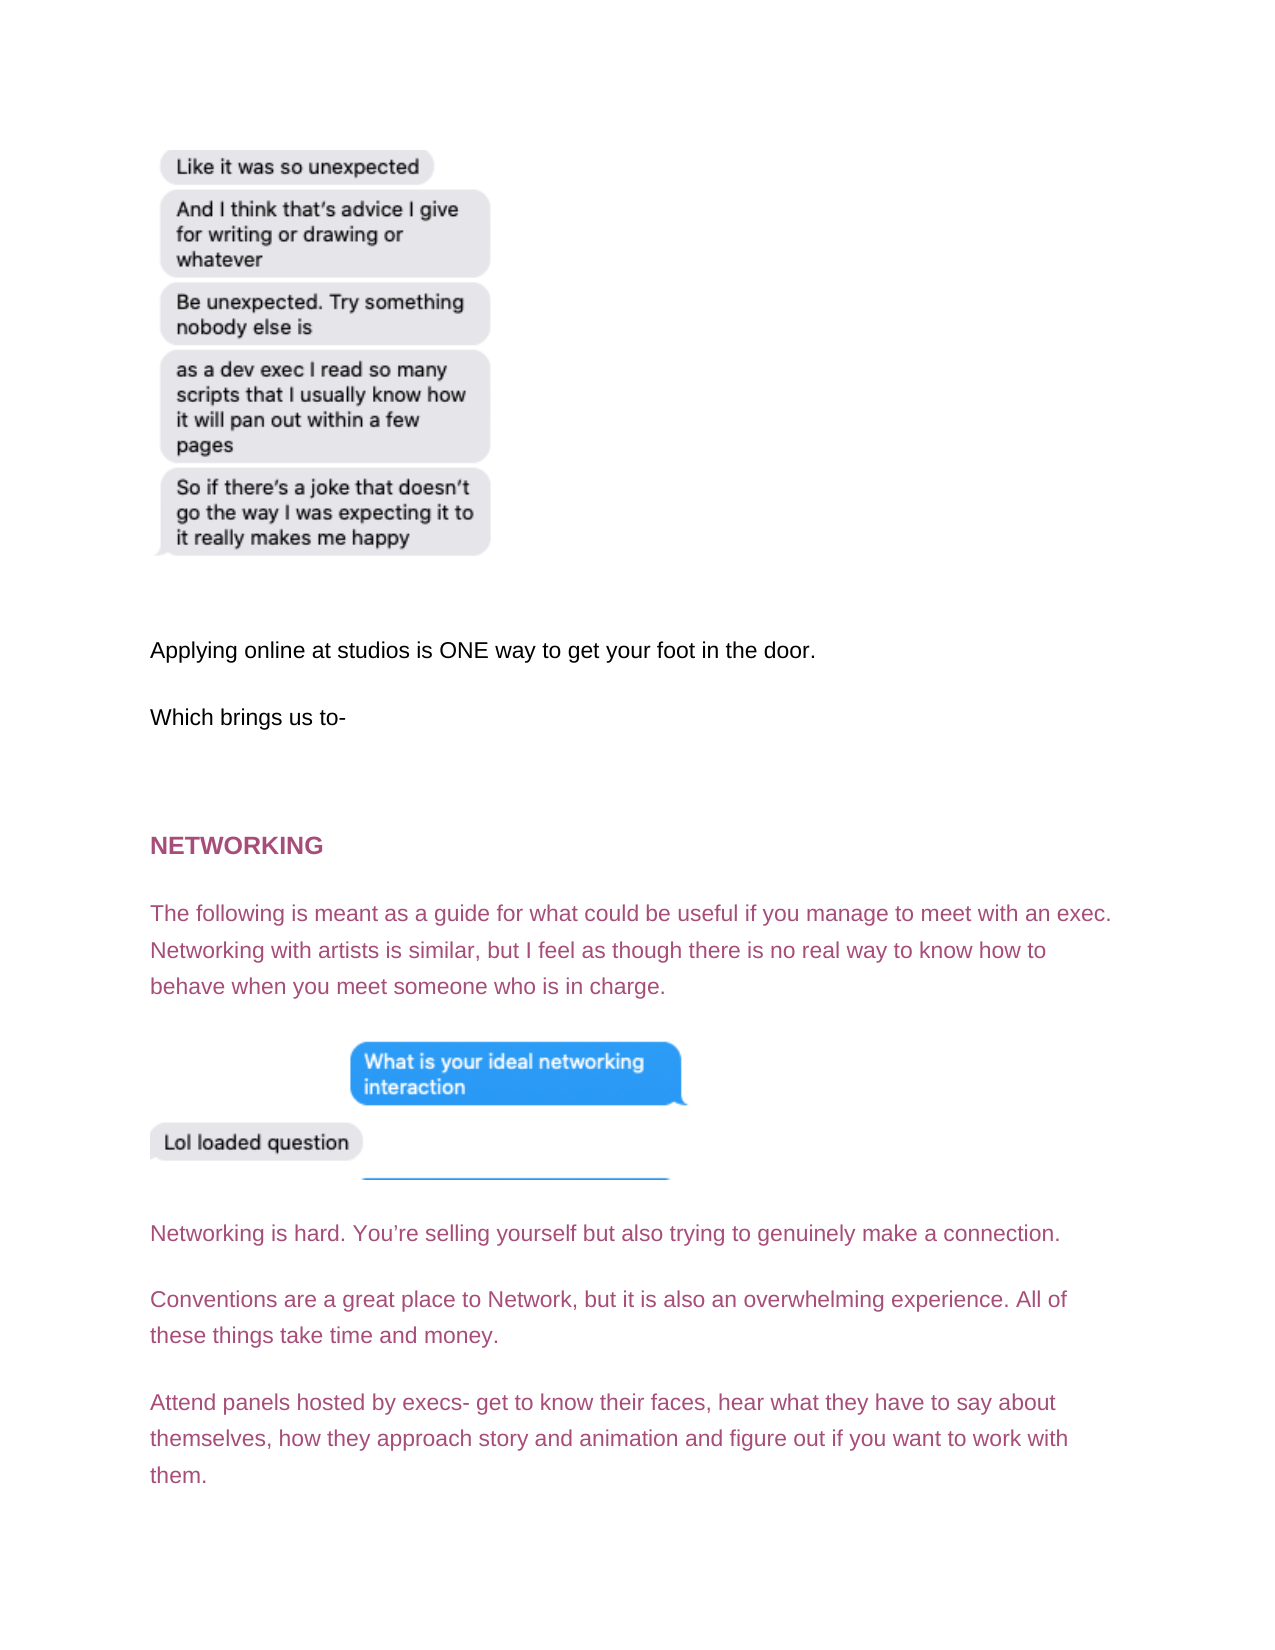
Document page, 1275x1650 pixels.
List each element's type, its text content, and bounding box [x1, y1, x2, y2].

text Conventions are a great place to Network, but it is also an overwhelming experience. All of these things take time and money. [150, 1286, 1125, 1349]
text Which brings us to- [150, 704, 1125, 730]
text Attend panels hosted by execs- get to know their faces, hear what they have to say about themselves, how they approach story and animation and figure out if you want to work with them. [150, 1389, 1125, 1488]
text Networking is hard. You’re selling yourself but also trying to genuinely make a connection. [150, 1219, 1125, 1246]
text The following is meant as a guide for what could be useful if you manage to meet with an exec. Networking with artists is similar, but I feel as though there is no real way to know how to behave when you meet someone who is in charge. [150, 900, 1125, 999]
picture [150, 150, 519, 567]
picture [150, 1039, 705, 1180]
text Applying online at studios is ONE way to get your foot in the door. [150, 637, 1125, 663]
text NETWORKING [150, 831, 1125, 859]
